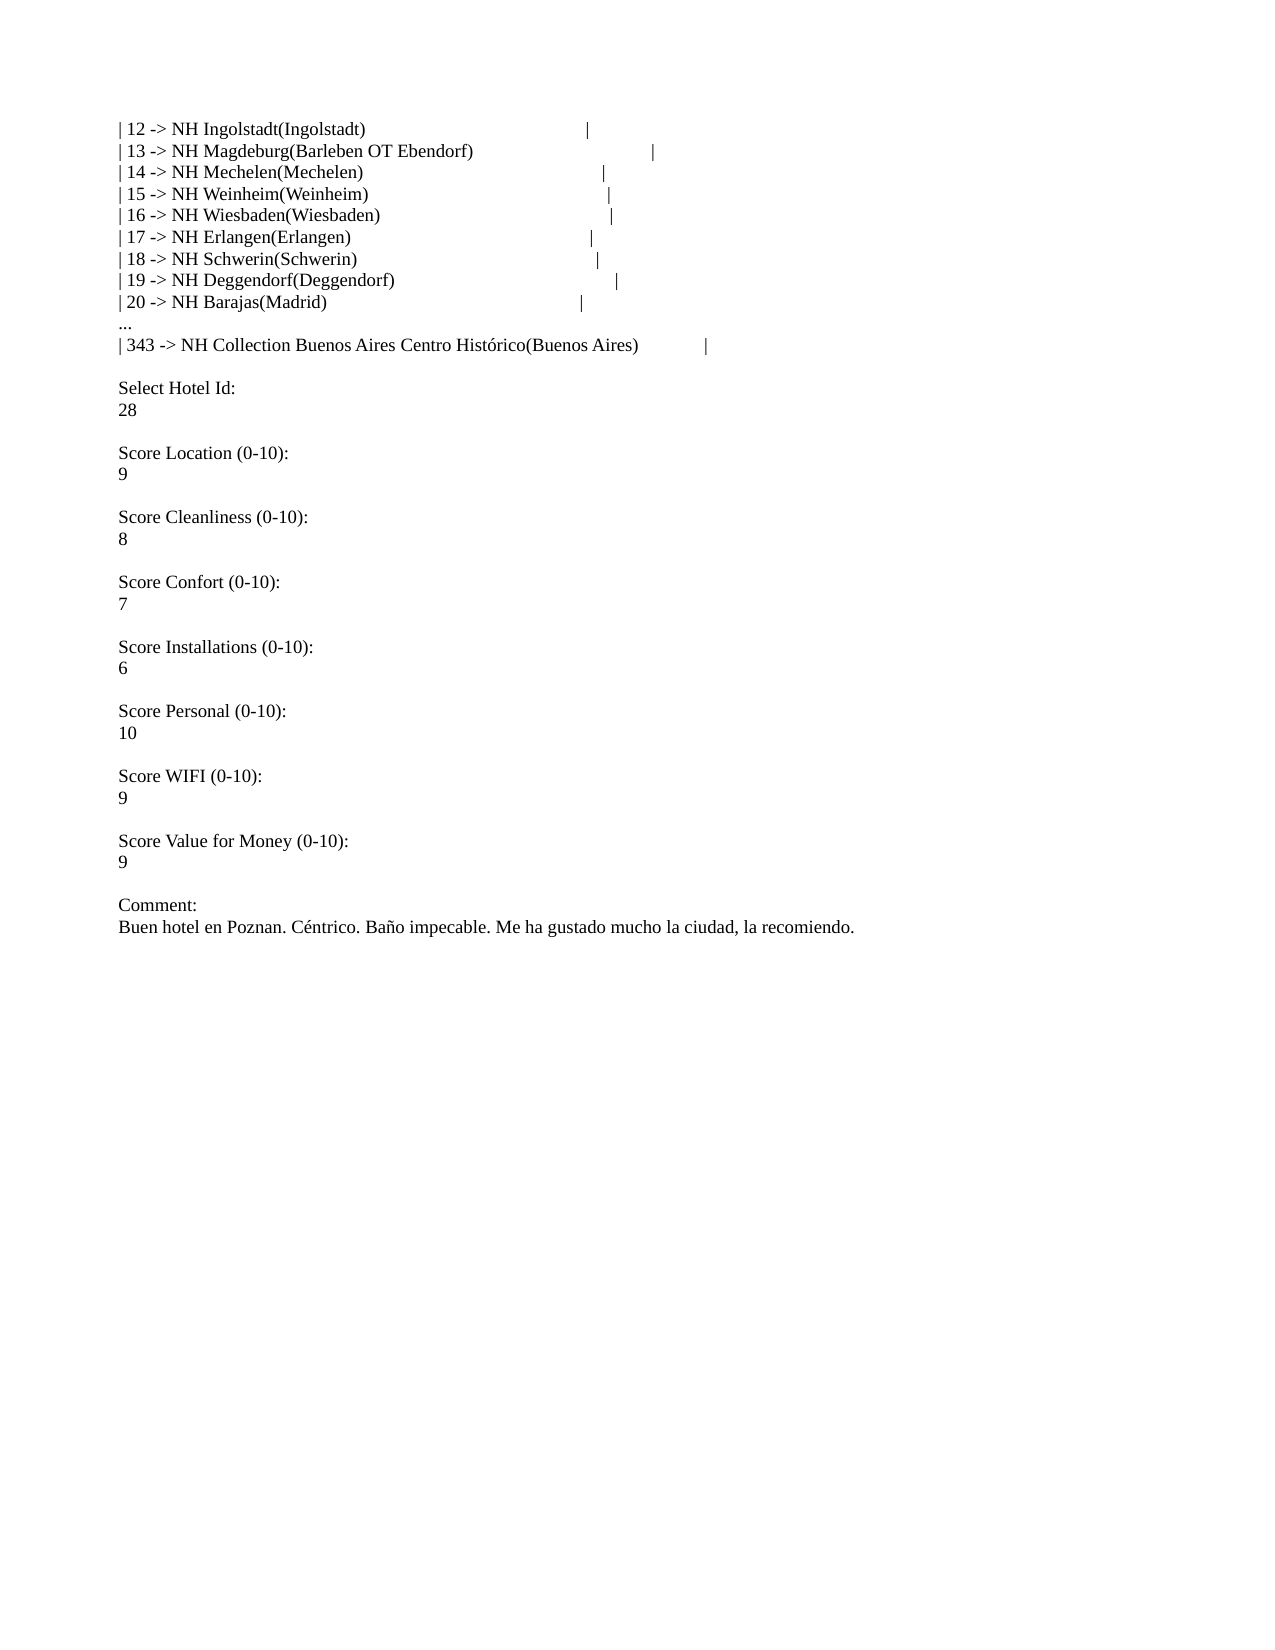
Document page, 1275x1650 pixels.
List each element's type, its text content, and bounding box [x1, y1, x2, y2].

text 9 [118, 851, 1157, 873]
text Score Installations (0-10): [118, 636, 1157, 657]
text | 13 -> NH Magdeburg(Barleben OT Ebendorf) | [118, 140, 1157, 161]
text 10 [118, 722, 1157, 743]
text | 15 -> NH Weinheim(Weinheim) | [118, 183, 1157, 204]
text | 343 -> NH Collection Buenos Aires Centro Histórico(Buenos Aires) | [118, 334, 1157, 355]
text | 19 -> NH Deggendorf(Deggendorf) | [118, 269, 1157, 291]
text | 18 -> NH Schwerin(Schwerin) | [118, 247, 1157, 269]
text 6 [118, 657, 1157, 679]
text 9 [118, 463, 1157, 485]
text | 20 -> NH Barajas(Madrid) | [118, 291, 1157, 312]
text 8 [118, 528, 1157, 549]
text Comment: [118, 894, 1157, 916]
text 28 [118, 398, 1157, 420]
text ... [118, 312, 1157, 334]
text Buen hotel en Poznan. Céntrico. Baño impecable. Me ha gustado mucho la ciudad, la recomiendo. [118, 916, 1157, 937]
text 7 [118, 592, 1157, 614]
text Select Hotel Id: [118, 377, 1157, 398]
text Score Confort (0-10): [118, 571, 1157, 592]
text | 17 -> NH Erlangen(Erlangen) | [118, 226, 1157, 247]
text | 14 -> NH Mechelen(Mechelen) | [118, 161, 1157, 183]
text Score Cleanliness (0-10): [118, 506, 1157, 528]
text Score Value for Money (0-10): [118, 830, 1157, 851]
text 9 [118, 787, 1157, 808]
text Score Location (0-10): [118, 442, 1157, 463]
text | 16 -> NH Wiesbaden(Wiesbaden) | [118, 204, 1157, 226]
text Score WIFI (0-10): [118, 765, 1157, 787]
text | 12 -> NH Ingolstadt(Ingolstadt) | [118, 118, 1157, 140]
text Score Personal (0-10): [118, 700, 1157, 722]
